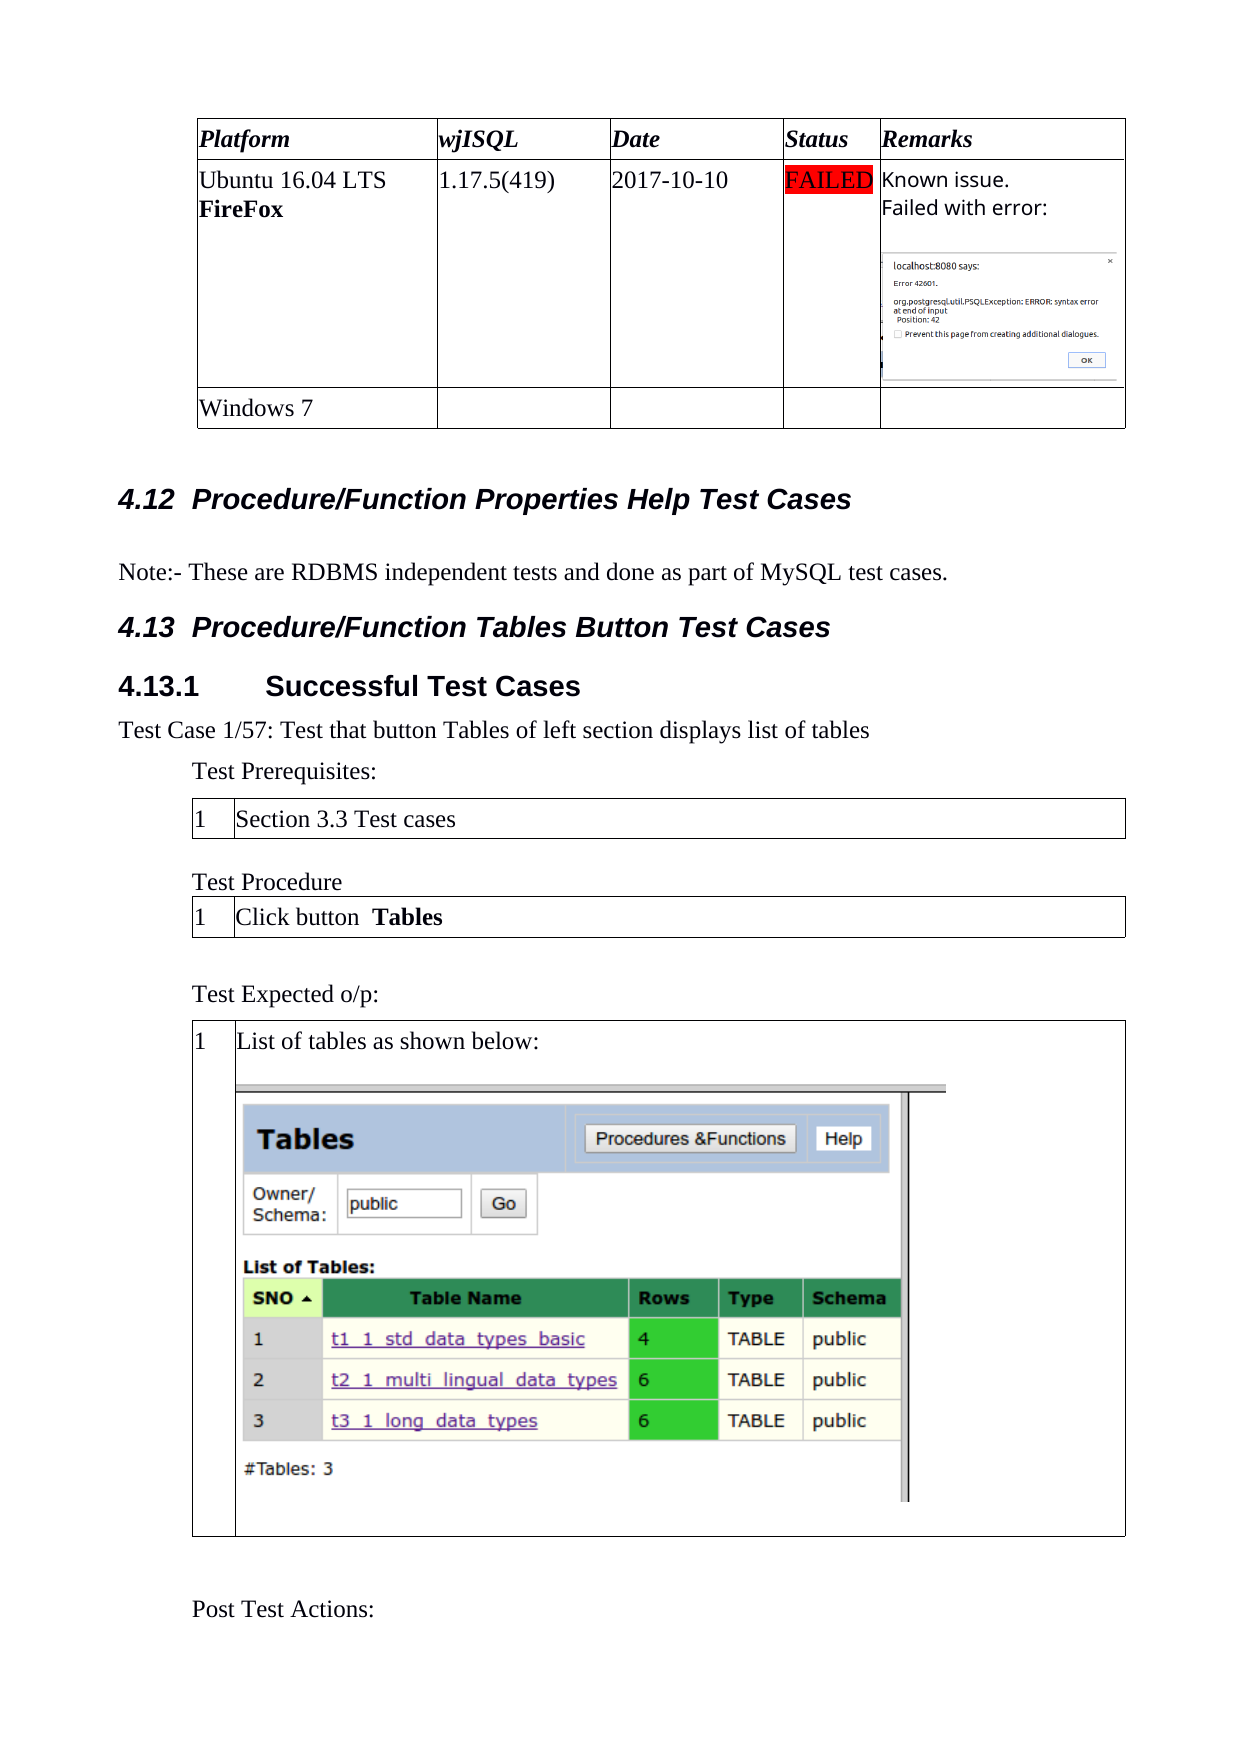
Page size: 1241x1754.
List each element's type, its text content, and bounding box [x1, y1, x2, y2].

text Test Case 1/57: Test that button Tables of left section displays list of tables [118, 715, 1122, 744]
table_cell FAILED [784, 160, 880, 387]
table_header Remarks [881, 119, 1125, 159]
text Post Test Actions: [118, 1594, 1122, 1622]
table_cell [438, 388, 610, 427]
table_header Click button Tables [235, 897, 1125, 937]
table_header 1 [193, 799, 234, 838]
table_cell Known issue. Failed with error: [881, 159, 1125, 387]
picture [881, 250, 1117, 381]
table_cell [881, 387, 1125, 427]
subtitle Procedure/Function Properties Help Test Cases [118, 482, 1122, 515]
table_cell 2017-10-10 [611, 160, 783, 387]
table_header 1 [193, 897, 234, 937]
picture [236, 1083, 946, 1502]
table_cell Windows 7 [198, 388, 437, 427]
subtitle Successful Test Cases [118, 669, 1122, 702]
table_header Status [784, 119, 880, 159]
text Note:- These are RDBMS independent tests and done as part of MySQL test cases. [118, 557, 1122, 585]
table_cell Ubuntu 16.04 LTS FireFox [198, 160, 437, 387]
text Test Prerequisites: [118, 756, 1122, 785]
text Test Expected o/p: [118, 979, 1122, 1007]
table_header 1 [193, 1021, 235, 1536]
table_header Date [611, 119, 783, 159]
table_header wjISQL [438, 119, 610, 159]
table_header List of tables as shown below: [236, 1021, 1125, 1536]
table_header Section 3.3 Test cases [235, 799, 1125, 838]
table_cell [611, 388, 783, 427]
table_cell 1.17.5(419) [438, 160, 610, 387]
table_header Platform [198, 119, 437, 159]
table_cell [784, 388, 880, 427]
text Test Procedure [118, 867, 1122, 896]
subtitle Procedure/Function Tables Button Test Cases [118, 610, 1122, 644]
